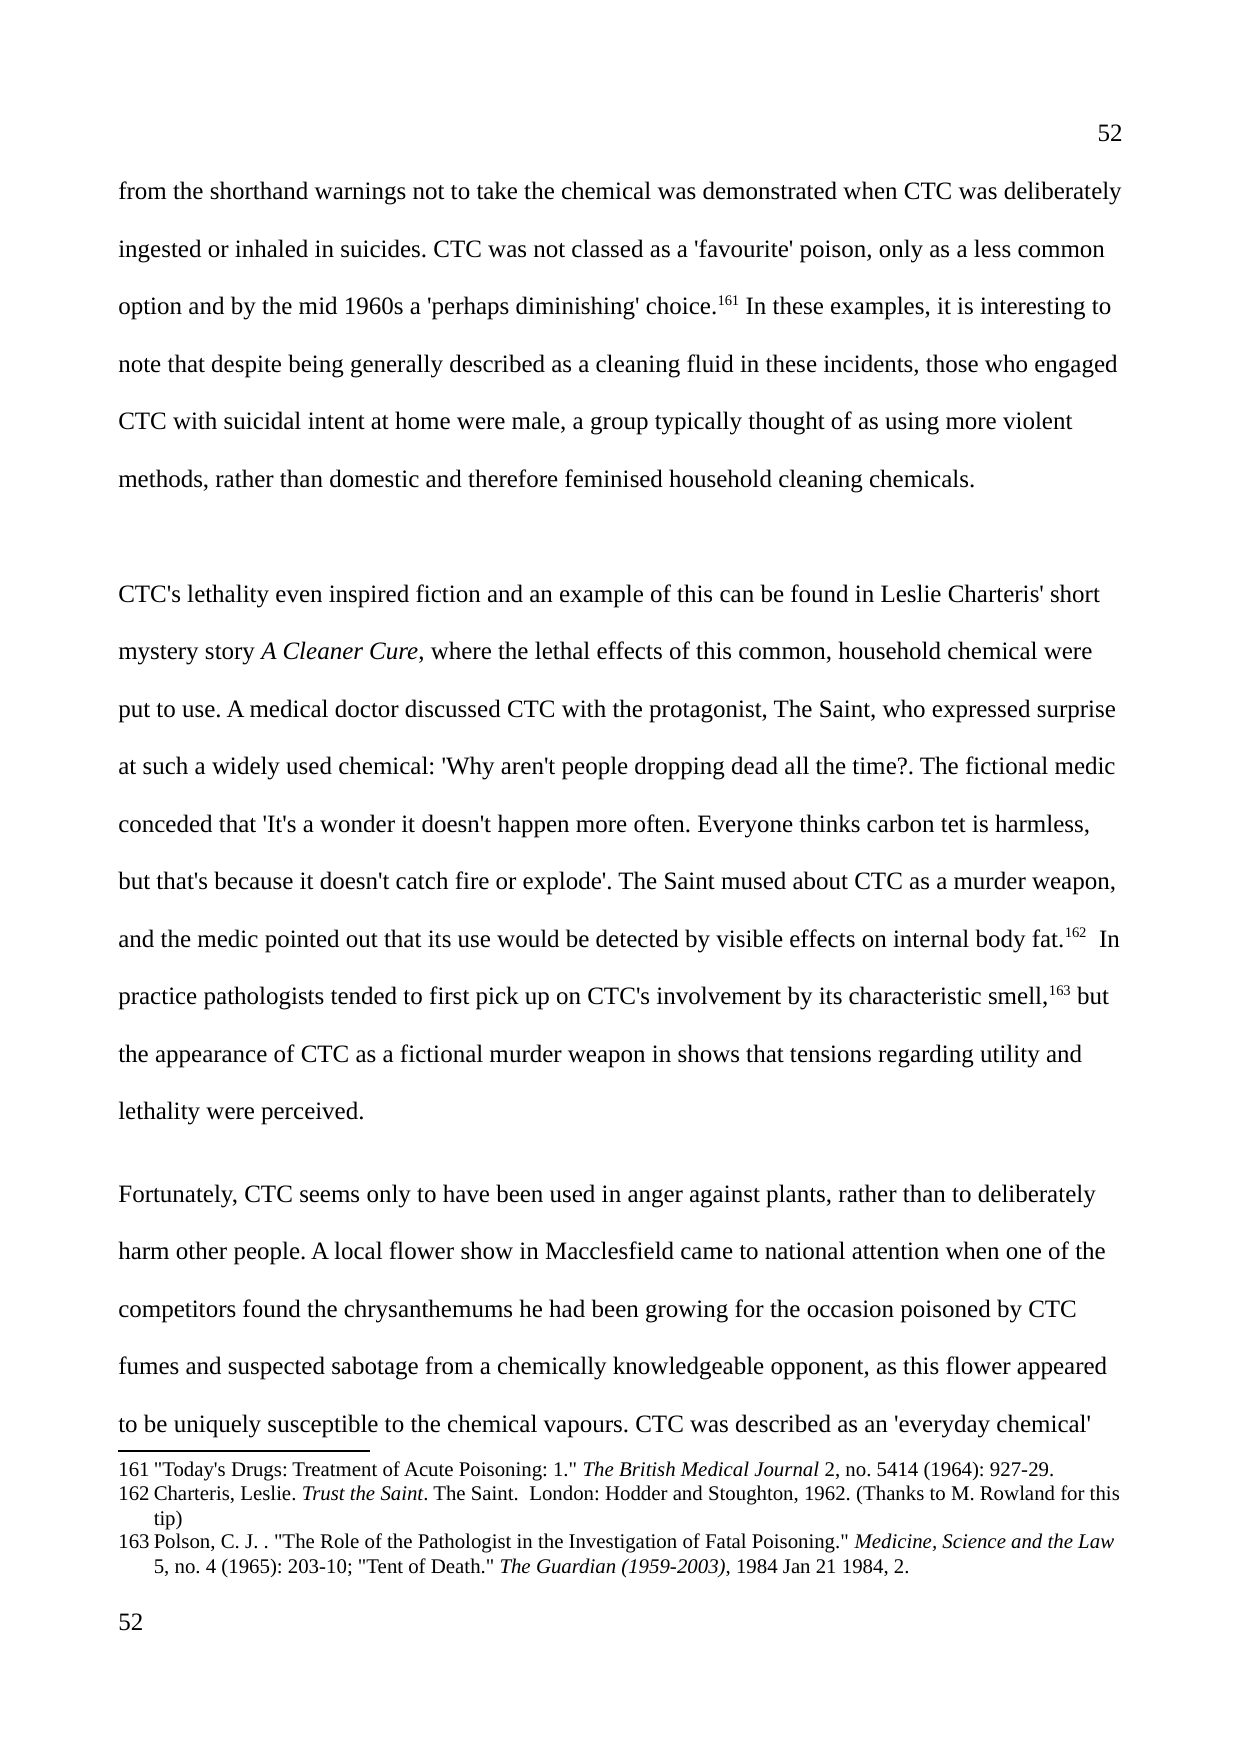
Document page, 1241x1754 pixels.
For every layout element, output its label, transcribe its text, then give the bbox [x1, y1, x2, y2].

text Charteris, Leslie. Trust the Saint. The Saint. London: Hodder and Stoughton, 1962. (Thanks to M. Rowland for this tip) [118, 1481, 1122, 1529]
text from the shorthand warnings not to take the chemical was demonstrated when CTC was deliberately ingested or inhaled in suicides. CTC was not classed as a 'favourite' poison, only as a less common option and by the mid 1960s a 'perhaps diminishing' choice. In these examples, it is interesting to note that despite being generally described as a cleaning fluid in these incidents, those who engaged CTC with suicidal intent at home were male, a group typically thought of as using more violent methods, rather than domestic and therefore feminised household cleaning chemicals. [118, 176, 1122, 493]
text Fortunately, CTC seems only to have been used in anger against plants, rather than to deliberately harm other people. A local flower show in Macclesfield came to national attention when one of the competitors found the chrysanthemums he had been growing for the occasion poisoned by CTC fumes and suspected sabotage from a chemically knowledgeable opponent, as this flower appeared to be uniquely susceptible to the chemical vapours. CTC was described as an 'everyday chemical' [118, 1179, 1122, 1438]
text "Today's Drugs: Treatment of Acute Poisoning: 1." The British Medical Journal 2, no. 5414 (1964): 927-29. [118, 1457, 1122, 1481]
text CTC's lethality even inspired fiction and an example of this can be found in Leslie Charteris' short mystery story A Cleaner Cure, where the lethal effects of this common, household chemical were put to use. A medical doctor discussed CTC with the protagonist, The Saint, who expressed surprise at such a widely used chemical: 'Why aren't people dropping dead all the time?. The fictional medic conceded that 'It's a wonder it doesn't happen more often. Everyone thinks carbon tet is harmless, but that's because it doesn't catch fire or explode'. The Saint mused about CTC as a murder weapon, and the medic pointed out that its use would be detected by visible effects on internal body fat. In practice pathologists tended to first pick up on CTC's involvement by its characteristic smell, but the appearance of CTC as a fictional murder weapon in shows that tensions regarding utility and lethality were perceived. [118, 579, 1122, 1125]
text Polson, C. J. . "The Role of the Pathologist in the Investigation of Fatal Poisoning." Medicine, Science and the Law 5, no. 4 (1965): 203-10; "Tent of Death." The Guardian (1959-2003), 1984 Jan 21 1984, 2. [118, 1529, 1122, 1578]
